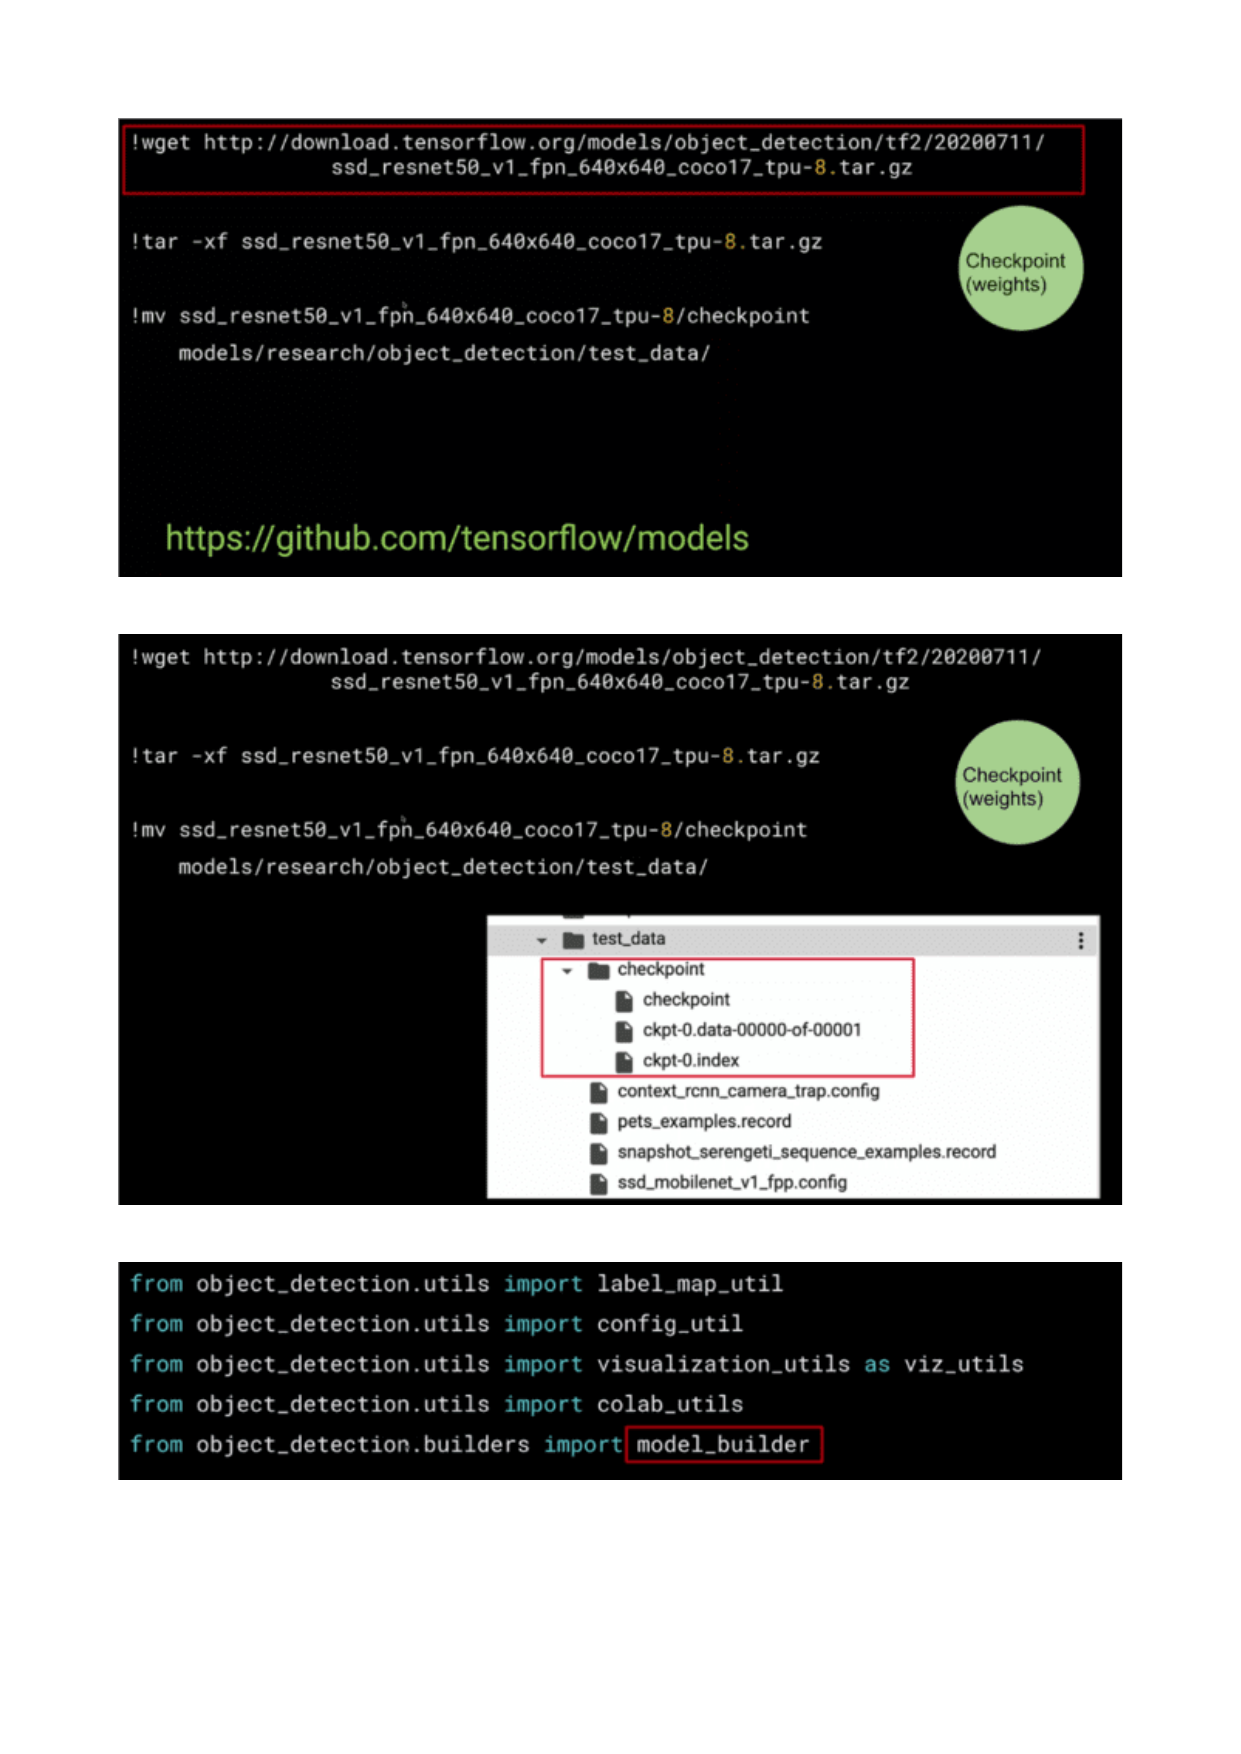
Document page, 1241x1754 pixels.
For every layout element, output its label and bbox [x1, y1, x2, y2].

picture [118, 634, 1123, 1205]
picture [118, 118, 1123, 577]
picture [118, 1262, 1123, 1480]
